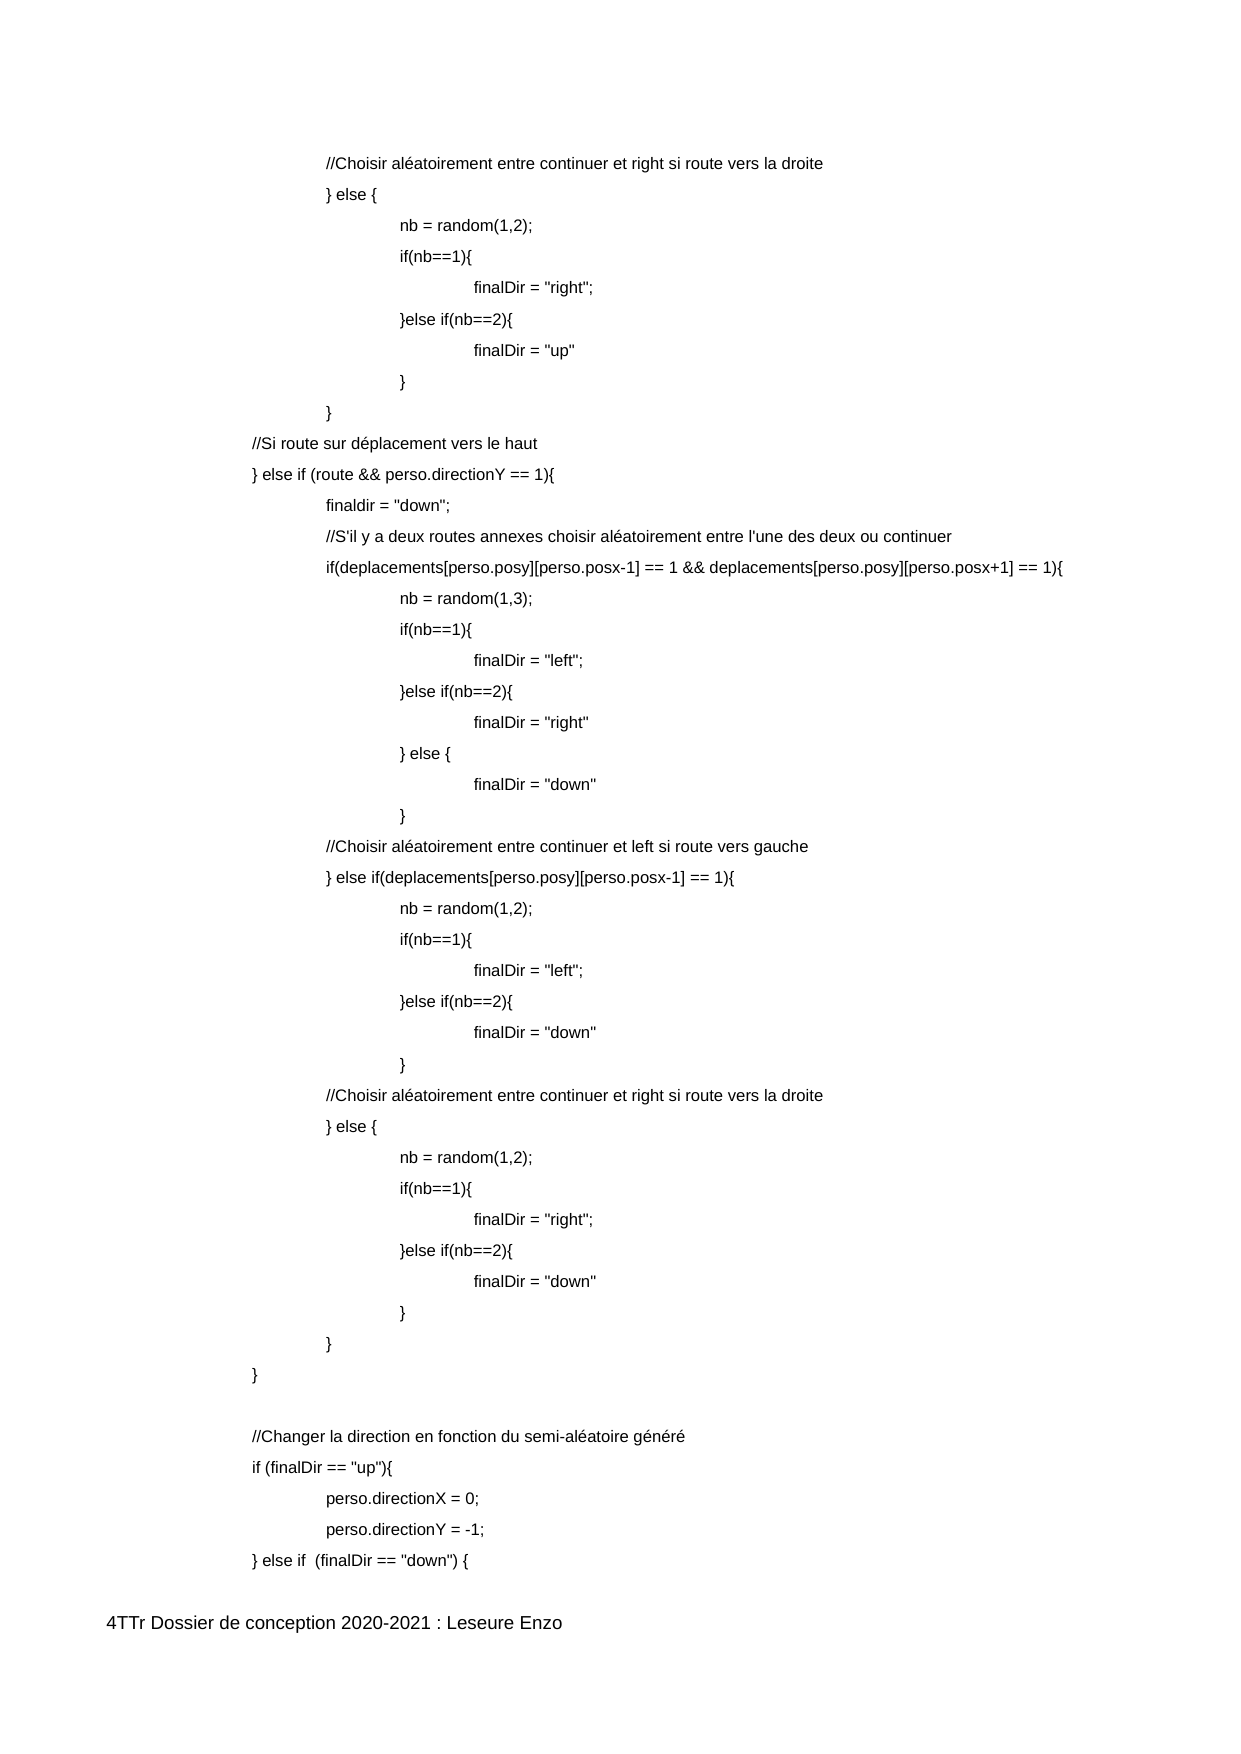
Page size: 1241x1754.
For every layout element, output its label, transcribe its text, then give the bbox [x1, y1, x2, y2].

text //Choisir aléatoirement entre continuer et right si route vers la droite [104, 154, 1134, 173]
text //Choisir aléatoirement entre continuer et left si route vers gauche [104, 837, 1134, 856]
text } else if(deplacements[perso.posy][perso.posx-1] == 1){ [104, 868, 1134, 887]
text finalDir = "up" [104, 340, 1134, 359]
text } [104, 806, 1134, 825]
text finalDir = "right"; [104, 278, 1134, 297]
text finaldir = "down"; [104, 496, 1134, 515]
text perso.directionY = -1; [104, 1520, 1134, 1539]
text } [104, 371, 1134, 391]
text }else if(nb==2){ [104, 309, 1134, 328]
text if(nb==1){ [104, 620, 1134, 639]
text if(nb==1){ [104, 1178, 1134, 1198]
text } else { [104, 744, 1134, 763]
text if(deplacements[perso.posy][perso.posx-1] == 1 && deplacements[perso.posy][perso.posx+1] == 1){ [104, 558, 1134, 577]
text if(nb==1){ [104, 930, 1134, 949]
text nb = random(1,2); [104, 1147, 1134, 1167]
text if (finalDir == "up"){ [104, 1458, 1134, 1477]
text finalDir = "left"; [104, 651, 1134, 670]
text finalDir = "right"; [104, 1209, 1134, 1229]
text //S'il y a deux routes annexes choisir aléatoirement entre l'une des deux ou continuer [104, 527, 1134, 546]
text } else { [104, 185, 1134, 204]
text finalDir = "down" [104, 1272, 1134, 1291]
text } else if (route && perso.directionY == 1){ [104, 464, 1134, 484]
text } [104, 1054, 1134, 1073]
text finalDir = "left"; [104, 961, 1134, 980]
text nb = random(1,2); [104, 216, 1134, 235]
text nb = random(1,3); [104, 589, 1134, 608]
text if(nb==1){ [104, 247, 1134, 266]
text //Changer la direction en fonction du semi-aléatoire généré [104, 1427, 1134, 1446]
text finalDir = "right" [104, 713, 1134, 732]
text } [104, 402, 1134, 422]
text perso.directionX = 0; [104, 1489, 1134, 1508]
text //Si route sur déplacement vers le haut [104, 433, 1134, 453]
text } else if (finalDir == "down") { [104, 1551, 1134, 1570]
text } [104, 1365, 1134, 1384]
text } else { [104, 1116, 1134, 1136]
text finalDir = "down" [104, 1023, 1134, 1042]
text nb = random(1,2); [104, 899, 1134, 918]
text }else if(nb==2){ [104, 1241, 1134, 1260]
text finalDir = "down" [104, 775, 1134, 794]
text }else if(nb==2){ [104, 682, 1134, 701]
text } [104, 1334, 1134, 1353]
text }else if(nb==2){ [104, 992, 1134, 1011]
text //Choisir aléatoirement entre continuer et right si route vers la droite [104, 1085, 1134, 1104]
text } [104, 1303, 1134, 1322]
